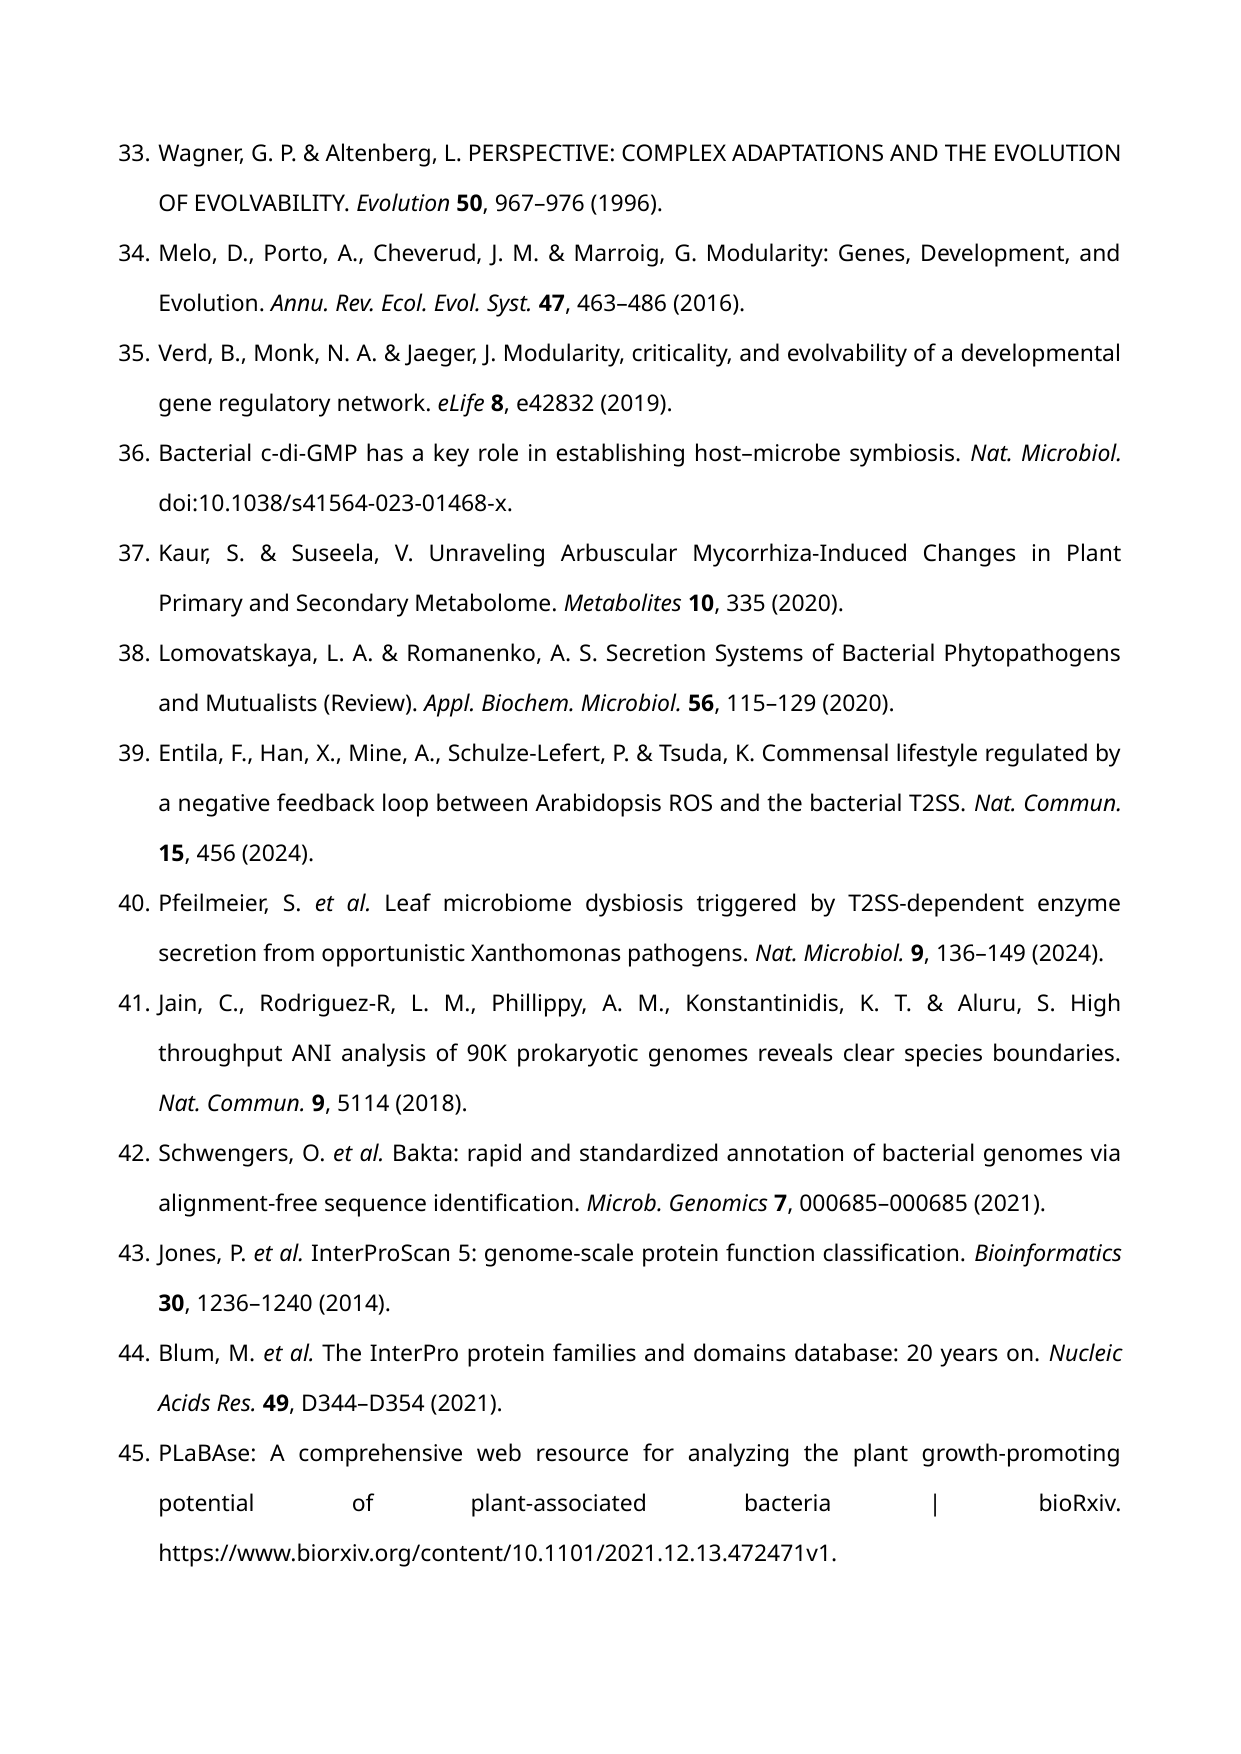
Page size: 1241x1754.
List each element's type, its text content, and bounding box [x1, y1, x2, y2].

text 33. Wagner, G. P. & Altenberg, L. PERSPECTIVE: COMPLEX ADAPTATIONS AND THE EVOLUTION OF EVOLVABILITY. Evolution 50, 967–976 (1996). [118, 118, 1122, 218]
text 34. Melo, D., Porto, A., Cheverud, J. M. & Marroig, G. Modularity: Genes, Development, and Evolution. Annu. Rev. Ecol. Evol. Syst. 47, 463–486 (2016). [118, 218, 1122, 318]
text 37. Kaur, S. & Suseela, V. Unraveling Arbuscular Mycorrhiza-Induced Changes in Plant Primary and Secondary Metabolome. Metabolites 10, 335 (2020). [118, 518, 1122, 618]
text 44. Blum, M. et al. The InterPro protein families and domains database: 20 years on. Nucleic Acids Res. 49, D344–D354 (2021). [118, 1318, 1122, 1418]
text 40. Pfeilmeier, S. et al. Leaf microbiome dysbiosis triggered by T2SS-dependent enzyme secretion from opportunistic Xanthomonas pathogens. Nat. Microbiol. 9, 136–149 (2024). [118, 868, 1122, 968]
text 35. Verd, B., Monk, N. A. & Jaeger, J. Modularity, criticality, and evolvability of a developmental gene regulatory network. eLife 8, e42832 (2019). [118, 318, 1122, 418]
text 39. Entila, F., Han, X., Mine, A., Schulze-Lefert, P. & Tsuda, K. Commensal lifestyle regulated by a negative feedback loop between Arabidopsis ROS and the bacterial T2SS. Nat. Commun. 15, 456 (2024). [118, 718, 1122, 868]
text 42. Schwengers, O. et al. Bakta: rapid and standardized annotation of bacterial genomes via alignment-free sequence identification. Microb. Genomics 7, 000685–000685 (2021). [118, 1118, 1122, 1218]
text 43. Jones, P. et al. InterProScan 5: genome-scale protein function classification. Bioinformatics 30, 1236–1240 (2014). [118, 1218, 1122, 1318]
text 38. Lomovatskaya, L. A. & Romanenko, A. S. Secretion Systems of Bacterial Phytopathogens and Mutualists (Review). Appl. Biochem. Microbiol. 56, 115–129 (2020). [118, 618, 1122, 718]
text 41. Jain, C., Rodriguez-R, L. M., Phillippy, A. M., Konstantinidis, K. T. & Aluru, S. High throughput ANI analysis of 90K prokaryotic genomes reveals clear species boundaries. Nat. Commun. 9, 5114 (2018). [118, 968, 1122, 1118]
text 45. PLaBAse: A comprehensive web resource for analyzing the plant growth-promoting potential of plant-associated bacteria | bioRxiv. https://www.biorxiv.org/content/10.1101/2021.12.13.472471v1. [118, 1418, 1122, 1568]
text 36. Bacterial c-di-GMP has a key role in establishing host–microbe symbiosis. Nat. Microbiol. doi:10.1038/s41564-023-01468-x. [118, 418, 1122, 518]
